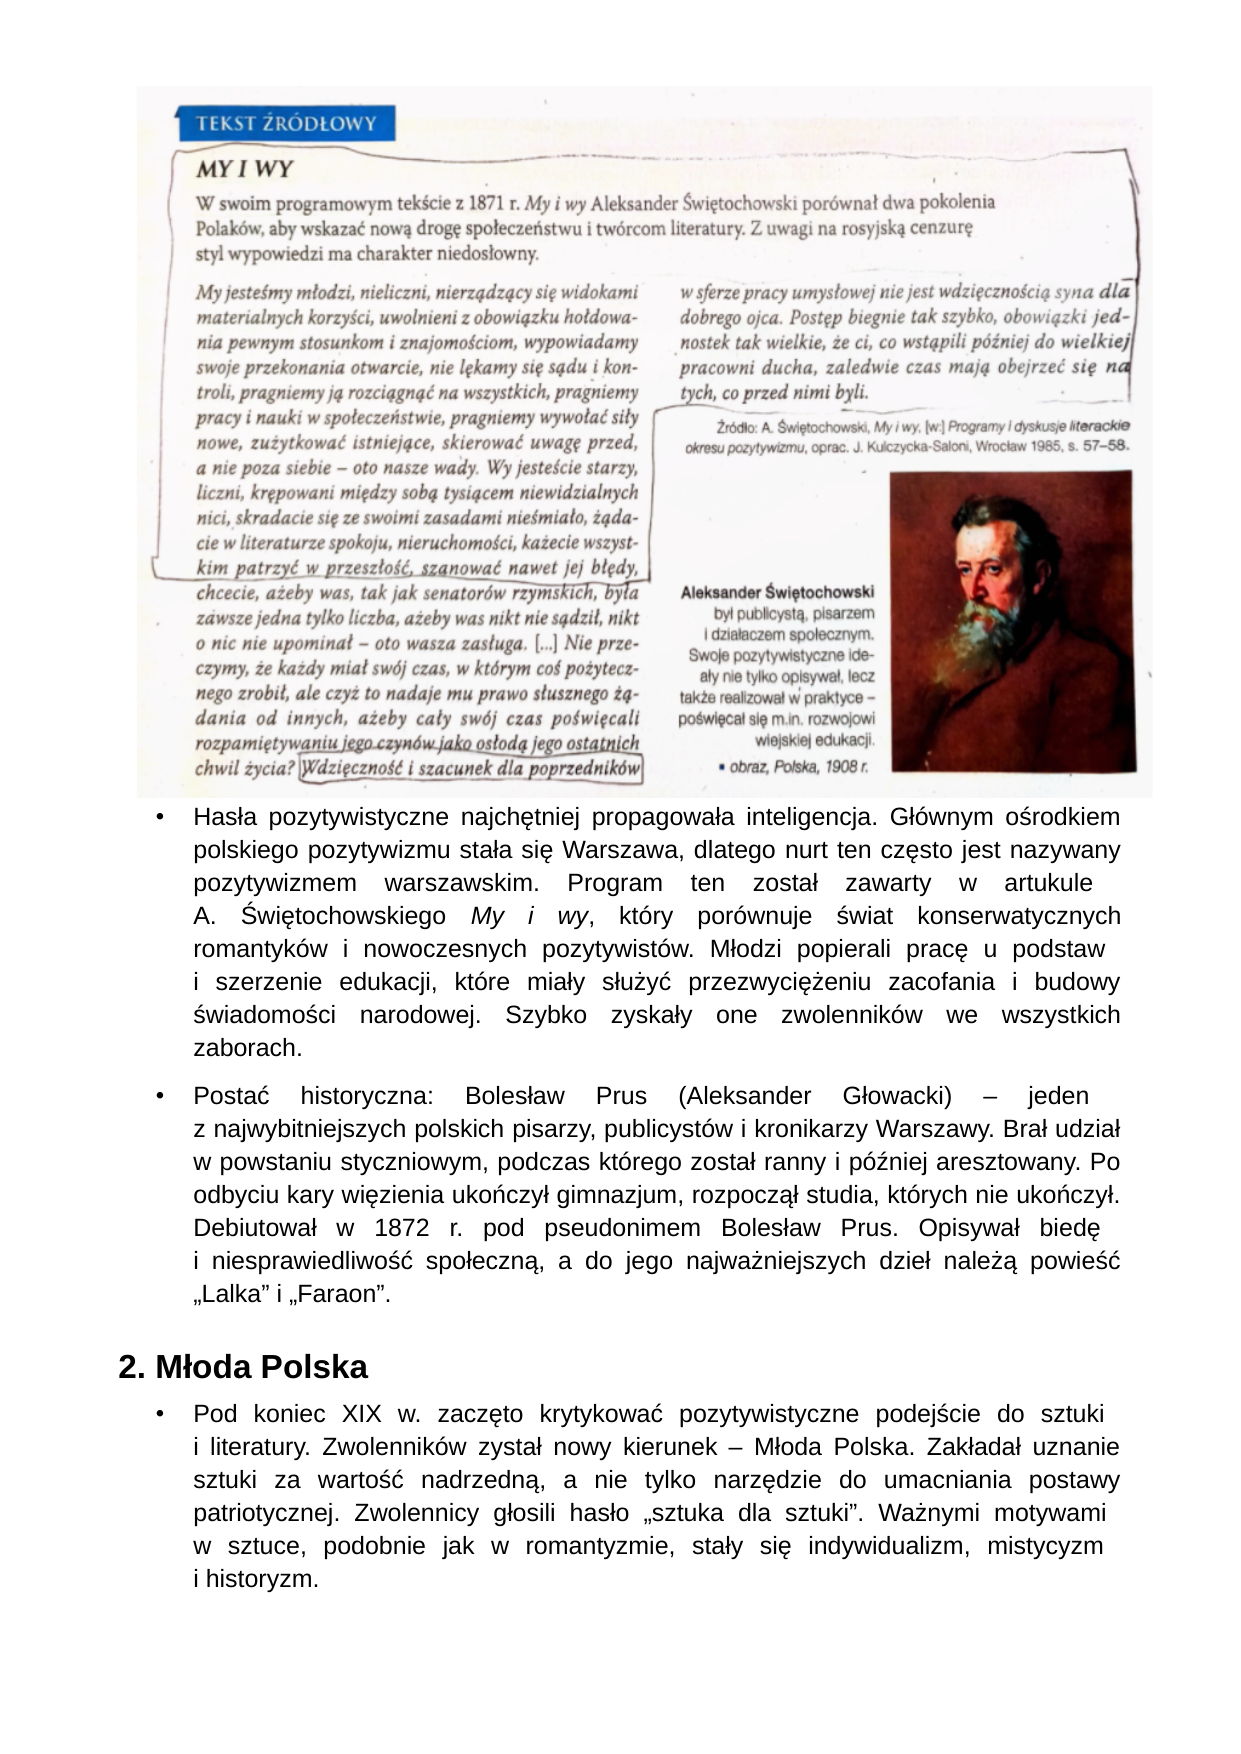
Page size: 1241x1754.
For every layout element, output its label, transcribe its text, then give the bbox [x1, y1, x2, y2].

subtitle 2. Młoda Polska [118, 1348, 1122, 1386]
list Hasła pozytywistyczne najchętniej propagowała inteligencja. Głównym ośrodkiem polskiego pozytywizmu stała się Warszawa, dlatego nurt ten często jest nazywany pozytywizmem warszawskim. Program ten został zawarty w artukule A. Świętochowskiego My i wy, który porównuje świat konserwatycznych romantyków i nowoczesnych pozytywistów. Młodzi popierali pracę u podstaw i szerzenie edukacji, które miały służyć przezwyciężeniu zacofania i budowy świadomości narodowej. Szybko zyskały one zwolenników we wszystkich zaborach. [156, 798, 1122, 1062]
list Pod koniec XIX w. zaczęto krytykować pozytywistyczne podejście do sztuki i literatury. Zwolenników zystał nowy kierunek – Młoda Polska. Zakładał uznanie sztuki za wartość nadrzedną, a nie tylko narzędzie do umacniania postawy patriotycznej. Zwolennicy głosili hasło „sztuka dla sztuki”. Ważnymi motywami w sztuce, podobnie jak w romantyzmie, stały się indywidualizm, mistycyzm i historyzm. [156, 1398, 1122, 1592]
picture [136, 86, 1153, 798]
list Postać historyczna: Bolesław Prus (Aleksander Głowacki) – jeden z najwybitniejszych polskich pisarzy, publicystów i kronikarzy Warszawy. Brał udział w powstaniu styczniowym, podczas którego został ranny i później aresztowany. Po odbyciu kary więzienia ukończył gimnazjum, rozpoczął studia, których nie ukończył. Debiutował w 1872 r. pod pseudonimem Bolesław Prus. Opisywał biedę i niesprawiedliwość społeczną, a do jego najważniejszych dzieł należą powieść „Lalka” i „Faraon”.​ [156, 1081, 1122, 1308]
